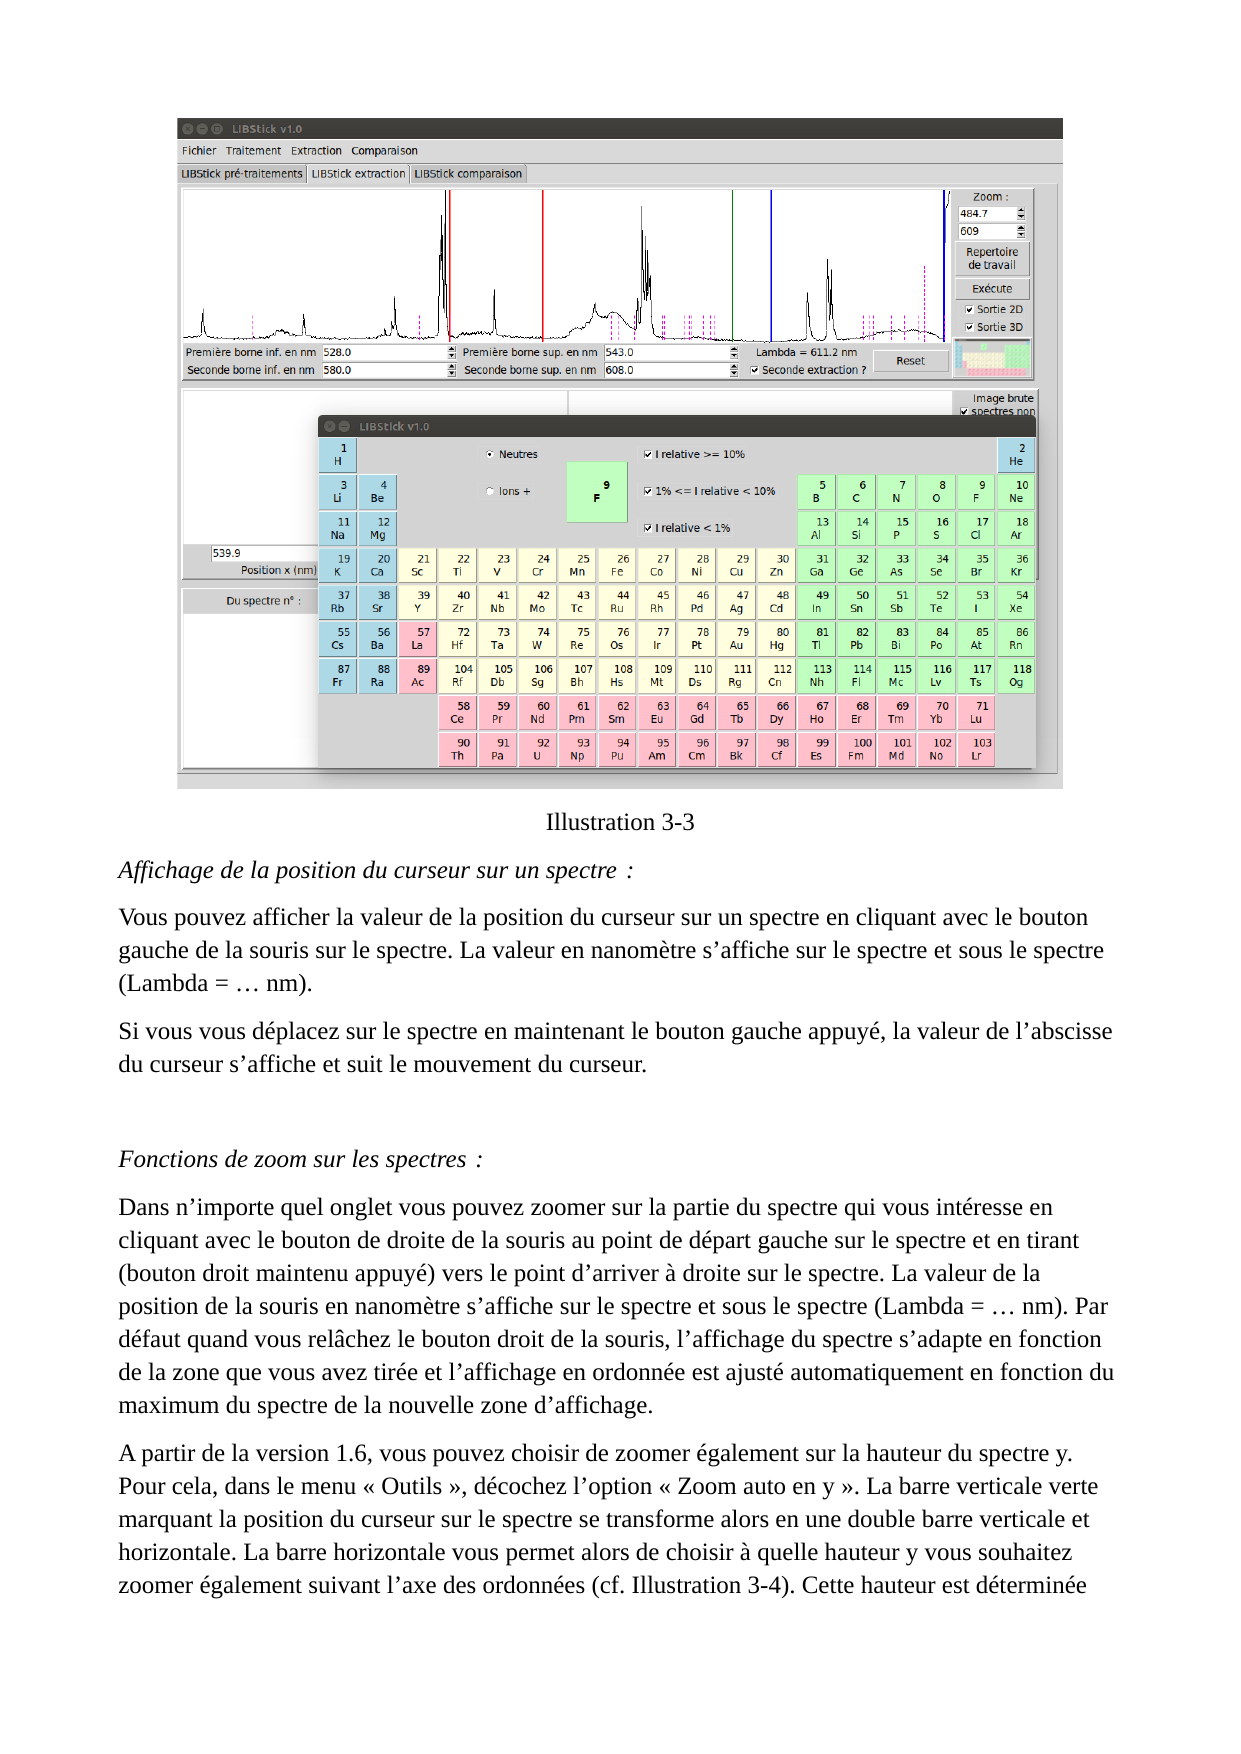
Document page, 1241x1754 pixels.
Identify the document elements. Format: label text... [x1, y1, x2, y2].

text Vous pouvez afficher la valeur de la position du curseur sur un spectre en cliquant avec le bouton gauche de la souris sur le spectre. La valeur en nanomètre s’affiche sur le spectre et sous le spectre (Lambda = … nm). [118, 902, 1122, 997]
text A partir de la version 1.6, vous pouvez choisir de zoomer également sur la hauteur du spectre y. Pour cela, dans le menu « Outils », décochez l’option « Zoom auto en y ». La barre verticale verte marquant la position du curseur sur le spectre se transforme alors en une double barre verticale et horizontale. La barre horizontale vous permet alors de choisir à quelle hauteur y vous souhaitez zoomer également suivant l’axe des ordonnées (cf. Illustration 3-4). Cette hauteur est déterminée [118, 1438, 1122, 1598]
text Affichage de la position du curseur sur un spectre : [118, 855, 1122, 884]
picture [177, 118, 1063, 789]
text Dans n’importe quel onglet vous pouvez zoomer sur la partie du spectre qui vous intéresse en cliquant avec le bouton de droite de la souris au point de départ gauche sur le spectre et en tirant (bouton droit maintenu appuyé) vers le point d’arriver à droite sur le spectre. La valeur de la position de la souris en nanomètre s’affiche sur le spectre et sous le spectre (Lambda = … nm). Par défaut quand vous relâchez le bouton droit de la souris, l’affichage du spectre s’adapte en fonction de la zone que vous avez tirée et l’affichage en ordonnée est ajusté automatiquement en fonction du maximum du spectre de la nouvelle zone d’affichage. [118, 1192, 1122, 1419]
text Fonctions de zoom sur les spectres : [118, 1144, 1122, 1173]
text Si vous vous déplacez sur le spectre en maintenant le bouton gauche appuyé, la valeur de l’abscisse du curseur s’affiche et suit le mouvement du curseur. [118, 1016, 1122, 1078]
text Illustration 3-3 [118, 807, 1122, 836]
